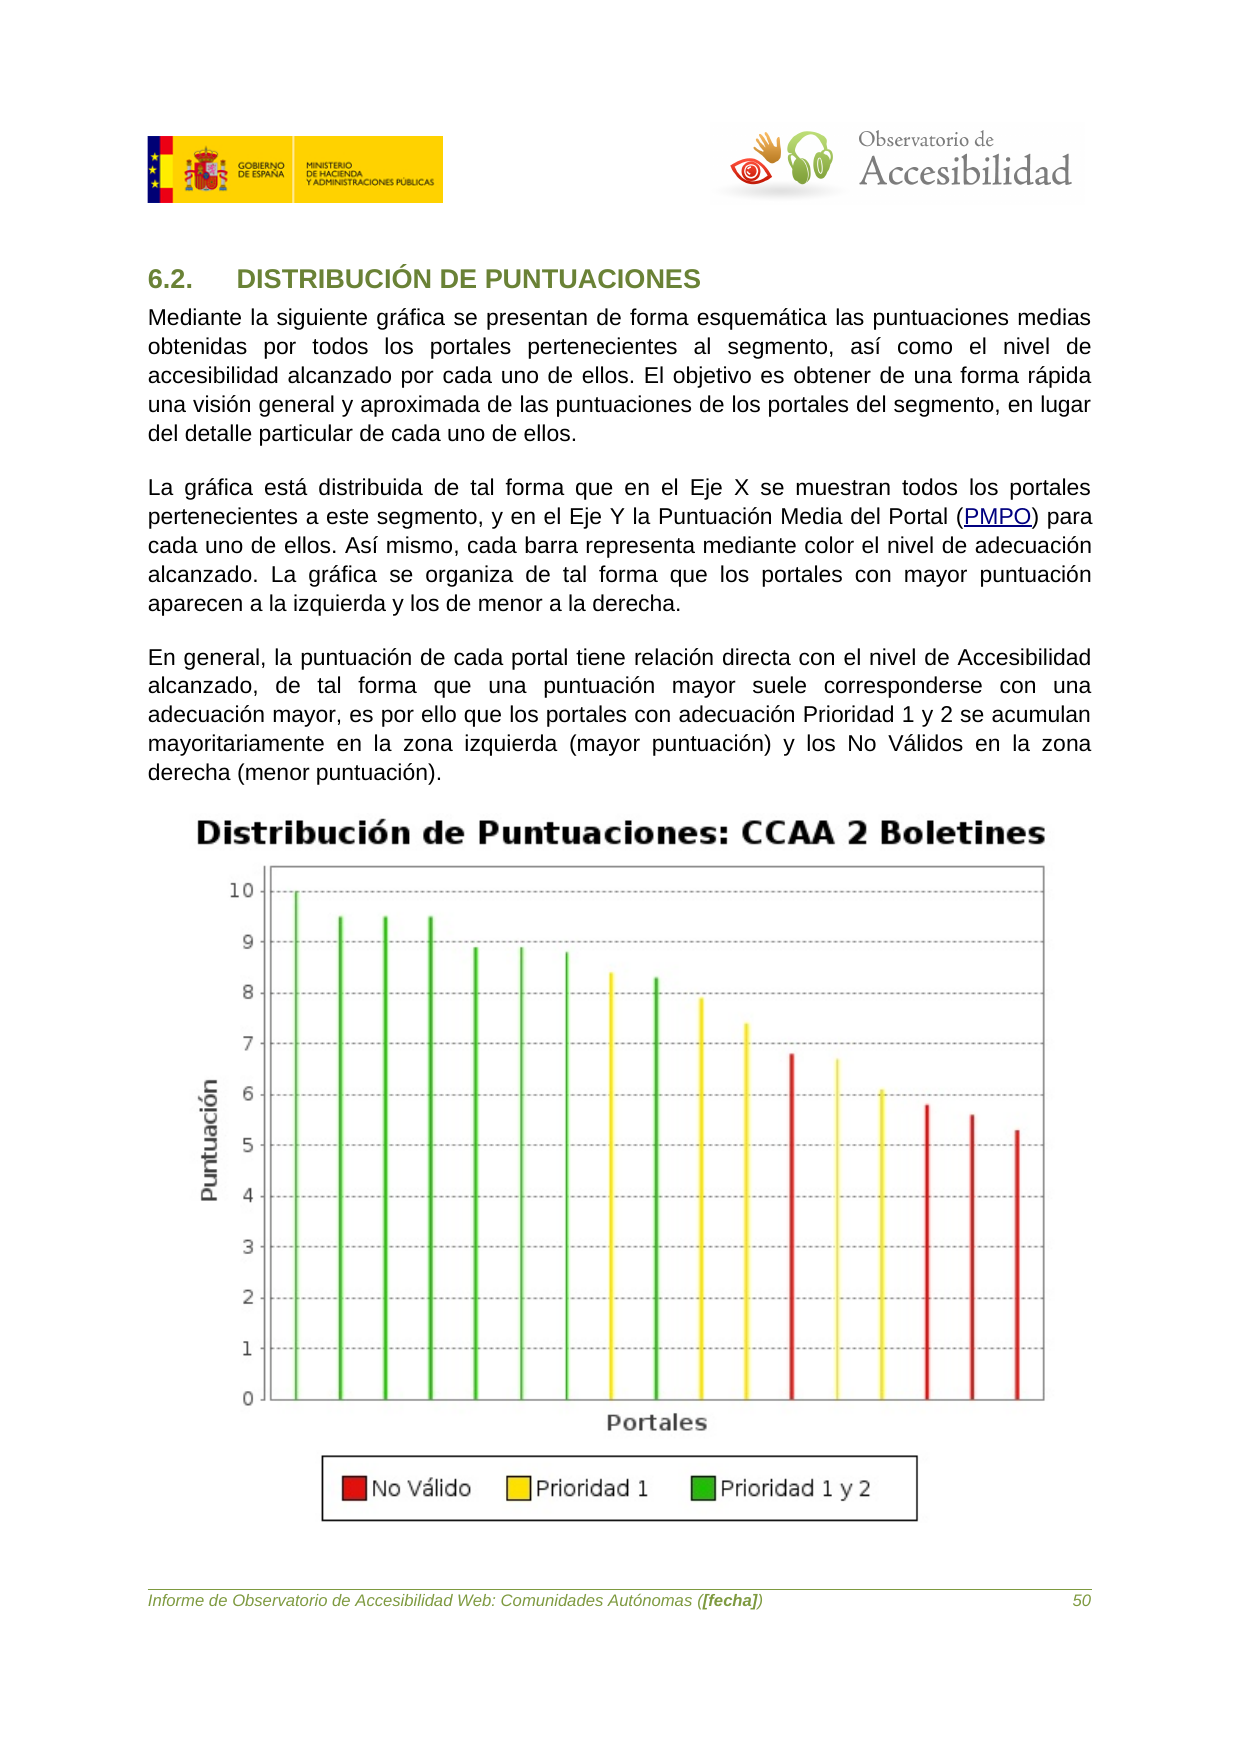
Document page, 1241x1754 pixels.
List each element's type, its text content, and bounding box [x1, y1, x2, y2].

picture [710, 122, 1086, 205]
text La gráfica está distribuida de tal forma que en el Eje X se muestran todos los portales pertenecientes a este segmento, y en el Eje Y la Puntuación Media del Portal (PMPO) para cada uno de ellos. Así mismo, cada barra representa mediante color el nivel de adecuación alcanzado. La gráfica se organiza de tal forma que los portales con mayor puntuación aparecen a la izquierda y los de menor a la derecha. [148, 474, 1092, 616]
picture [178, 813, 1062, 1523]
list Distribución de puntuaciones [148, 263, 1092, 294]
picture [147, 136, 443, 203]
text En general, la puntuación de cada portal tiene relación directa con el nivel de Accesibilidad alcanzado, de tal forma que una puntuación mayor suele corresponderse con una adecuación mayor, es por ello que los portales con adecuación Prioridad 1 y 2 se acumulan mayoritariamente en la zona izquierda (mayor puntuación) y los No Válidos en la zona derecha (menor puntuación). [148, 643, 1092, 786]
text Mediante la siguiente gráfica se presentan de forma esquemática las puntuaciones medias obtenidas por todos los portales pertenecientes al segmento, así como el nivel de accesibilidad alcanzado por cada uno de ellos. El objetivo es obtener de una forma rápida una visión general y aproximada de las puntuaciones de los portales del segmento, en lugar del detalle particular de cada uno de ellos. [148, 304, 1092, 446]
